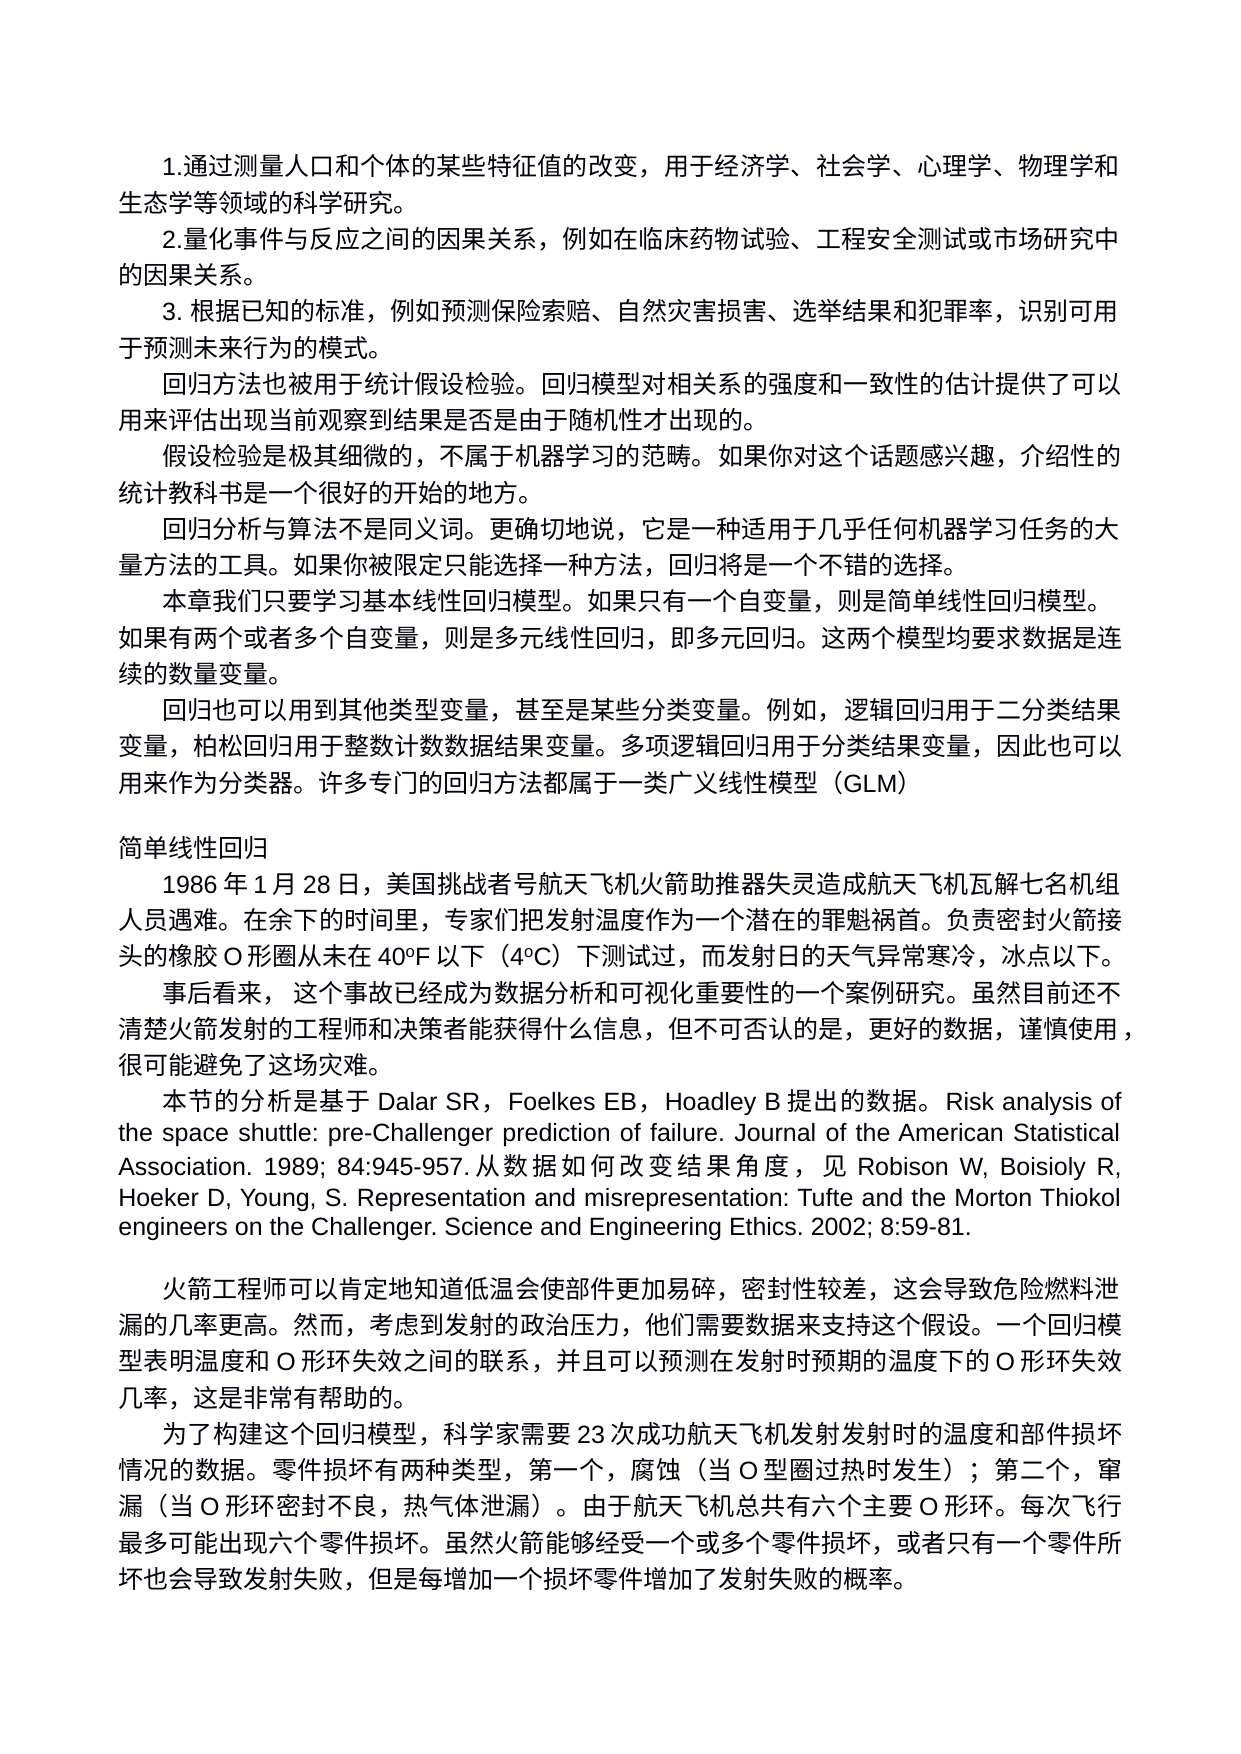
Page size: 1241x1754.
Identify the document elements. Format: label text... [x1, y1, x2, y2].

text 1.通过测量人口和个体的某些特征值的改变，用于经济学、社会学、心理学、物理学和生态学等领域的科学研究。 [118, 147, 1122, 219]
text 简单线性回归 [118, 828, 1122, 864]
text 假设检验是极其细微的，不属于机器学习的范畴。如果你对这个话题感兴趣，介绍性的统计教科书是一个很好的开始的地方。 [118, 437, 1122, 509]
text 3. 根据已知的标准，例如预测保险索赔、自然灾害损害、选举结果和犯罪率，识别可用于预测未来行为的模式。 [118, 292, 1122, 364]
text 1986年1月28日，美国挑战者号航天飞机火箭助推器失灵造成航天飞机瓦解七名机组人员遇难。在余下的时间里，专家们把发射温度作为一个潜在的罪魁祸首。负责密封火箭接头的橡胶O形圈从未在40oF以下（4oC）下测试过，而发射日的天气异常寒冷，冰点以下。 [118, 864, 1122, 973]
text 回归方法也被用于统计假设检验。回归模型对相关系的强度和一致性的估计提供了可以用来评估出现当前观察到结果是否是由于随机性才出现的。 [118, 364, 1122, 437]
text 火箭工程师可以肯定地知道低温会使部件更加易碎，密封性较差，这会导致危险燃料泄漏的几率更高。然而，考虑到发射的政治压力，他们需要数据来支持这个假设。一个回归模型表明温度和O形环失效之间的联系，并且可以预测在发射时预期的温度下的O形环失效几率，这是非常有帮助的。 [118, 1269, 1122, 1414]
text 本节的分析是基于Dalar SR，Foelkes EB，Hoadley B提出的数据。Risk analysis of the space shuttle: pre-Challenger prediction of failure. Journal of the American Statistical Association. 1989; 84:945-957.从数据如何改变结果角度，见Robison W, Boisioly R, Hoeker D, Young, S. Representation and misrepresentation: Tufte and the Morton Thiokol engineers on the Challenger. Science and Engineering Ethics. 2002; 8:59-81. [118, 1082, 1122, 1241]
text 事后看来， 这个事故已经成为数据分析和可视化重要性的一个案例研究。虽然目前还不清楚火箭发射的工程师和决策者能获得什么信息，但不可否认的是，更好的数据，谨慎使用，很可能避免了这场灾难。 [118, 973, 1122, 1082]
text 如果有两个或者多个自变量，则是多元线性回归，即多元回归。这两个模型均要求数据是连续的数量变量。 [118, 618, 1122, 691]
text 2.量化事件与反应之间的因果关系，例如在临床药物试验、工程安全测试或市场研究中的因果关系。 [118, 219, 1122, 292]
text 回归也可以用到其他类型变量，甚至是某些分类变量。例如，逻辑回归用于二分类结果变量，柏松回归用于整数计数数据结果变量。多项逻辑回归用于分类结果变量，因此也可以用来作为分类器。许多专门的回归方法都属于一类广义线性模型（GLM） [118, 691, 1122, 799]
text 为了构建这个回归模型，科学家需要23次成功航天飞机发射发射时的温度和部件损坏情况的数据。零件损坏有两种类型，第一个，腐蚀（当O型圈过热时发生）；第二个，窜漏（当O形环密封不良，热气体泄漏）。由于航天飞机总共有六个主要O形环。每次飞行最多可能出现六个零件损坏。虽然火箭能够经受一个或多个零件损坏，或者只有一个零件所坏也会导致发射失败，但是每增加一个损坏零件增加了发射失败的概率。 [118, 1414, 1122, 1596]
text 本章我们只要学习基本线性回归模型。如果只有一个自变量，则是简单线性回归模型。 [118, 582, 1122, 618]
text 回归分析与算法不是同义词。更确切地说，它是一种适用于几乎任何机器学习任务的大量方法的工具。如果你被限定只能选择一种方法，回归将是一个不错的选择。 [118, 509, 1122, 582]
